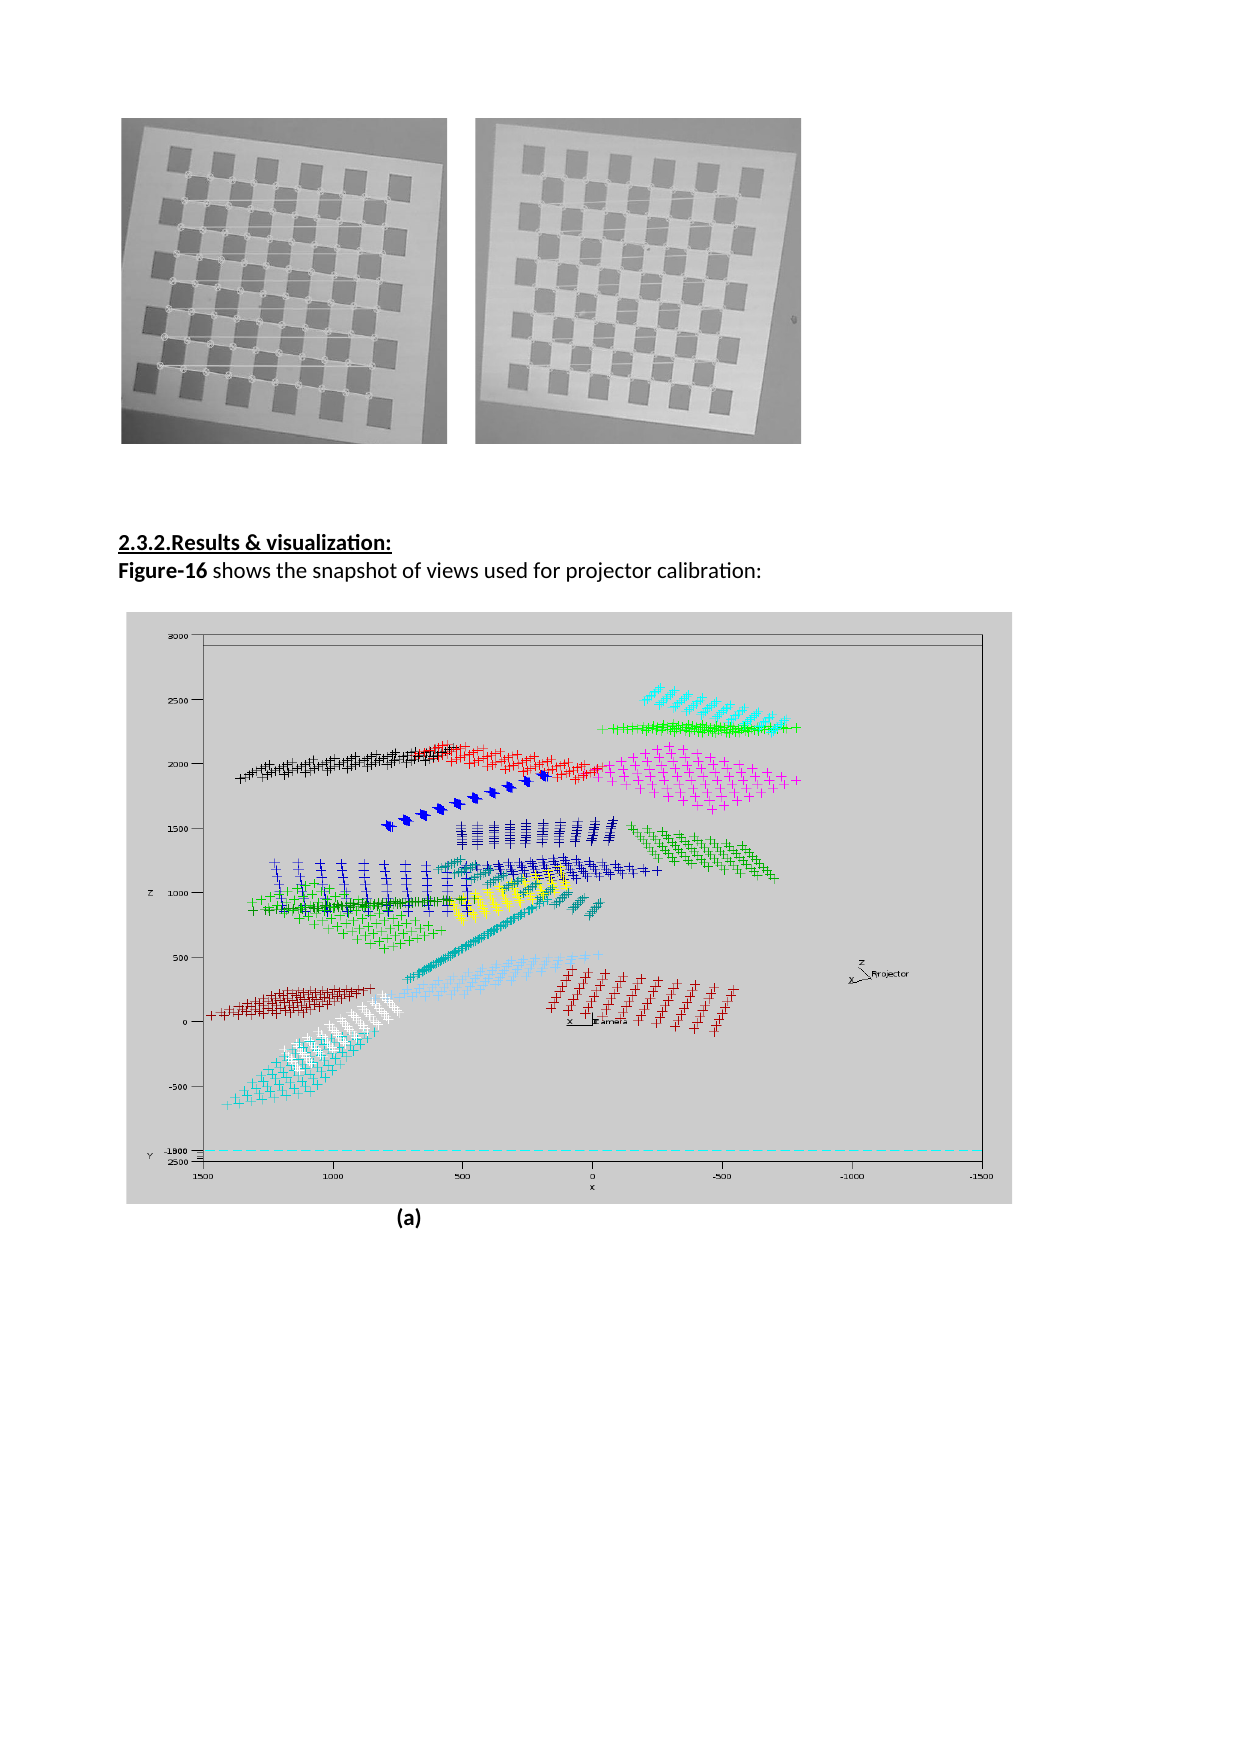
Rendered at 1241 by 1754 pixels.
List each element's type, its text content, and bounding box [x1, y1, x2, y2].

picture [126, 612, 1013, 1204]
text Figure-16 shows the snapshot of views used for projector calibration: [118, 556, 1122, 584]
text 2.3.2.Results & visualization: [118, 528, 1122, 556]
picture [121, 118, 448, 444]
picture [475, 118, 802, 444]
text (a) [118, 612, 1122, 1231]
